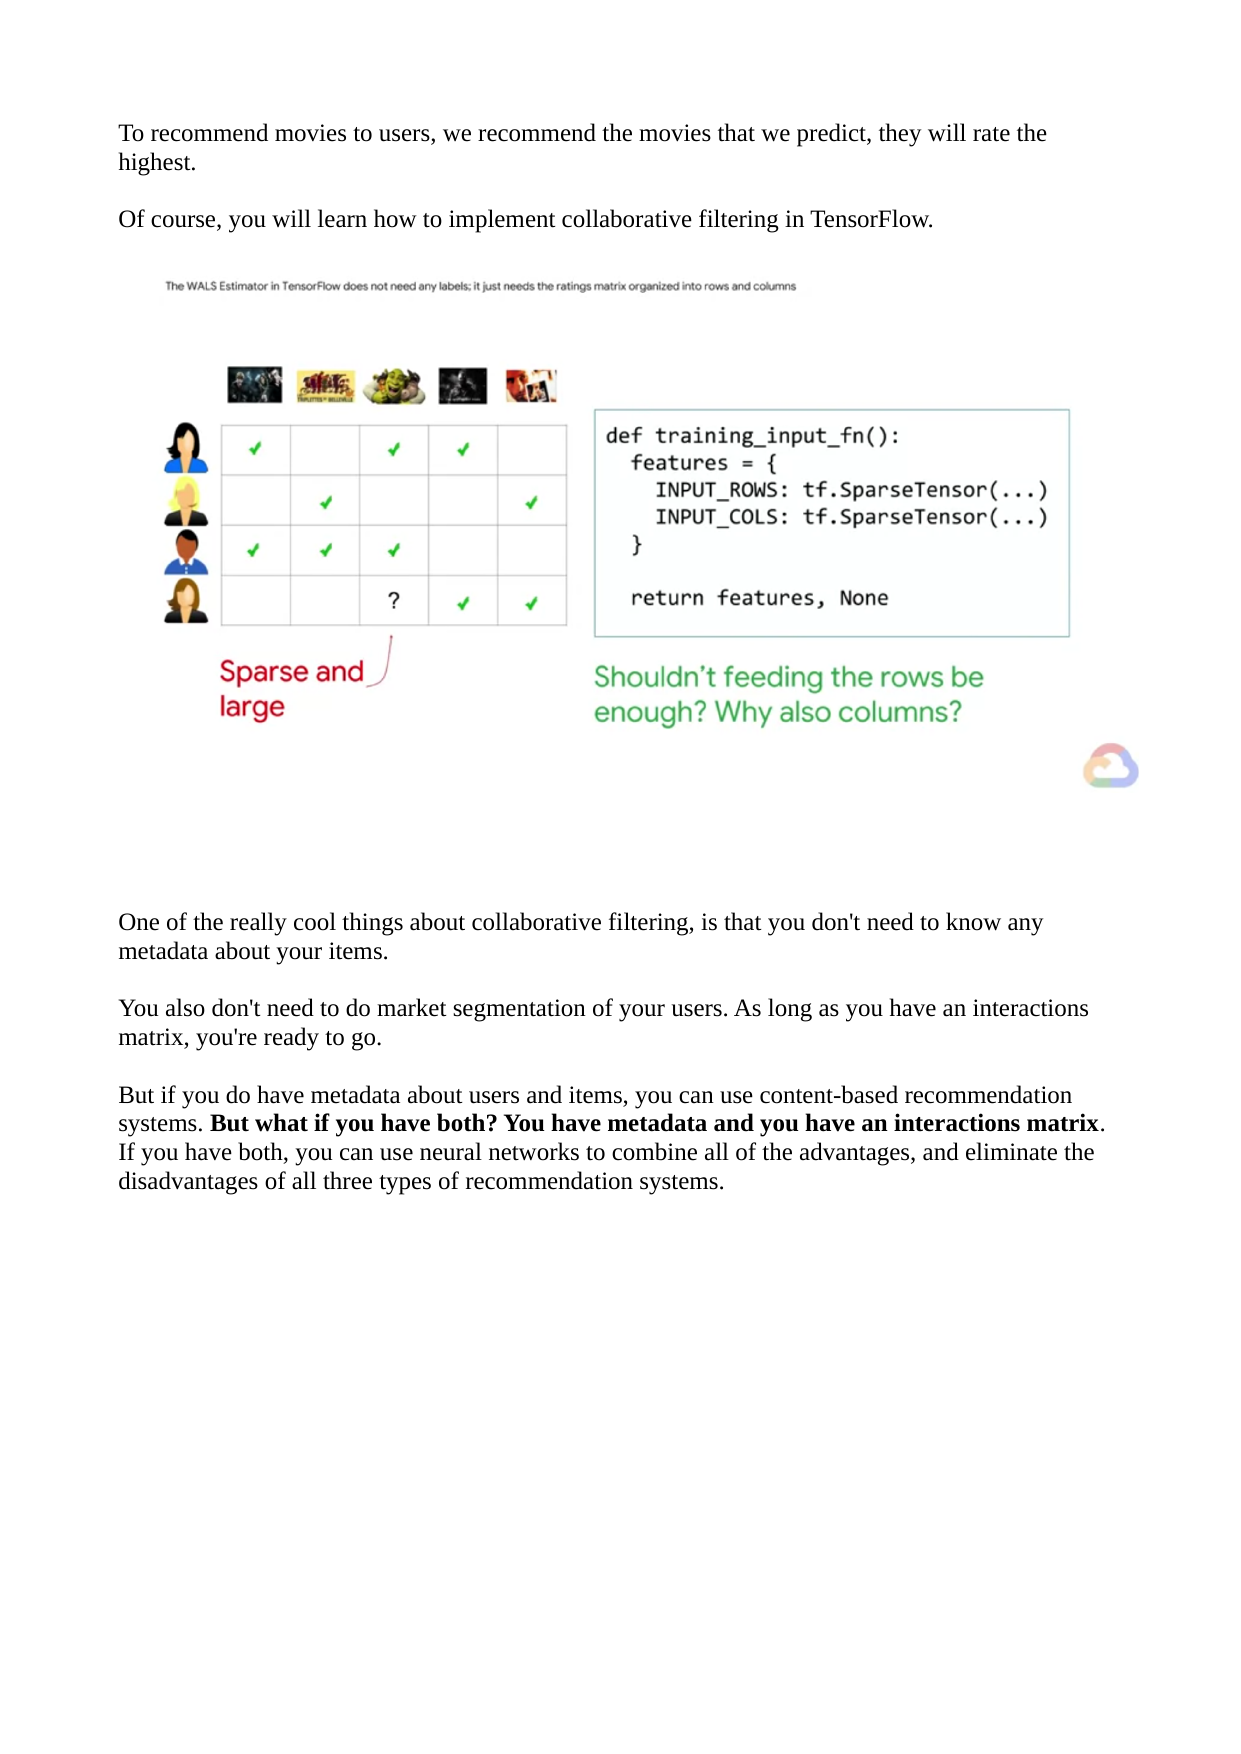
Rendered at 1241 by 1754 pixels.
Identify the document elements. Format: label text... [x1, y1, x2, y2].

picture [135, 263, 1140, 793]
text One of the really cool things about collaborative filtering, is that you don't need to know any metadata about your items. [118, 907, 1122, 965]
text To recommend movies to users, we recommend the movies that we predict, they will rate the highest. [118, 118, 1122, 176]
text Of course, you will learn how to implement collaborative filtering in TensorFlow. [118, 204, 1122, 233]
text You also don't need to do market segmentation of your users. As long as you have an interactions matrix, you're ready to go. [118, 993, 1122, 1051]
text But if you do have metadata about users and items, you can use content-based recommendation systems. But what if you have both? You have metadata and you have an interactions matrix. If you have both, you can use neural networks to combine all of the advantages, and eliminate the disadvantages of all three types of recommendation systems. [118, 1080, 1122, 1195]
